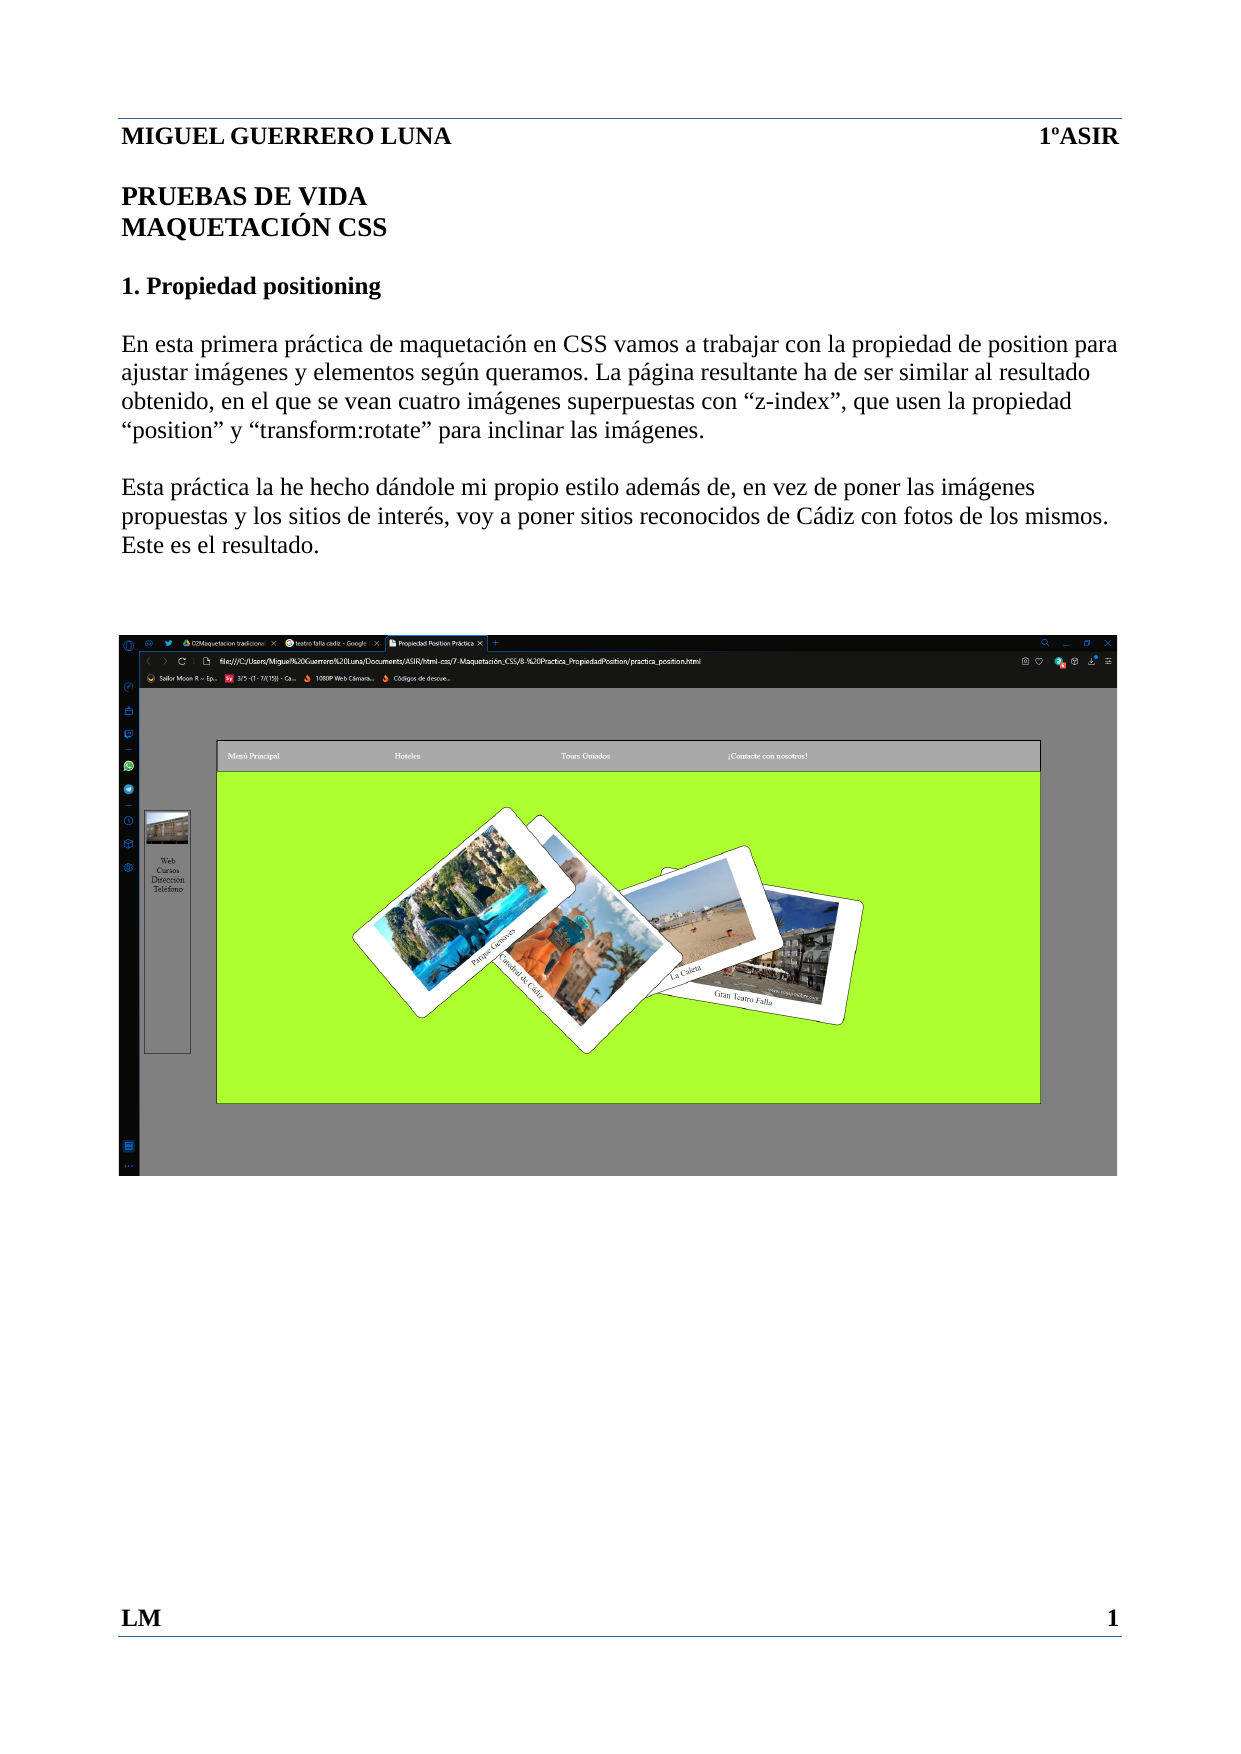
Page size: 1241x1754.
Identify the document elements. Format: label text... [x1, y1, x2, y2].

text PRUEBAS DE VIDA [121, 180, 1119, 211]
text En esta primera práctica de maquetación en CSS vamos a trabajar con la propiedad de position para ajustar imágenes y elementos según queramos. La página resultante ha de ser similar al resultado obtenido, en el que se vean cuatro imágenes superpuestas con “z-index”, que usen la propiedad “position” y “transform:rotate” para inclinar las imágenes. [121, 329, 1119, 444]
picture [118, 635, 1118, 1176]
text Este es el resultado. [121, 530, 1119, 1205]
text MAQUETACIÓN CSS [121, 211, 1119, 242]
text Esta práctica la he hecho dándole mi propio estilo además de, en vez de poner las imágenes propuestas y los sitios de interés, voy a poner sitios reconocidos de Cádiz con fotos de los mismos. [121, 472, 1119, 530]
text 1. Propiedad positioning [121, 271, 1119, 300]
